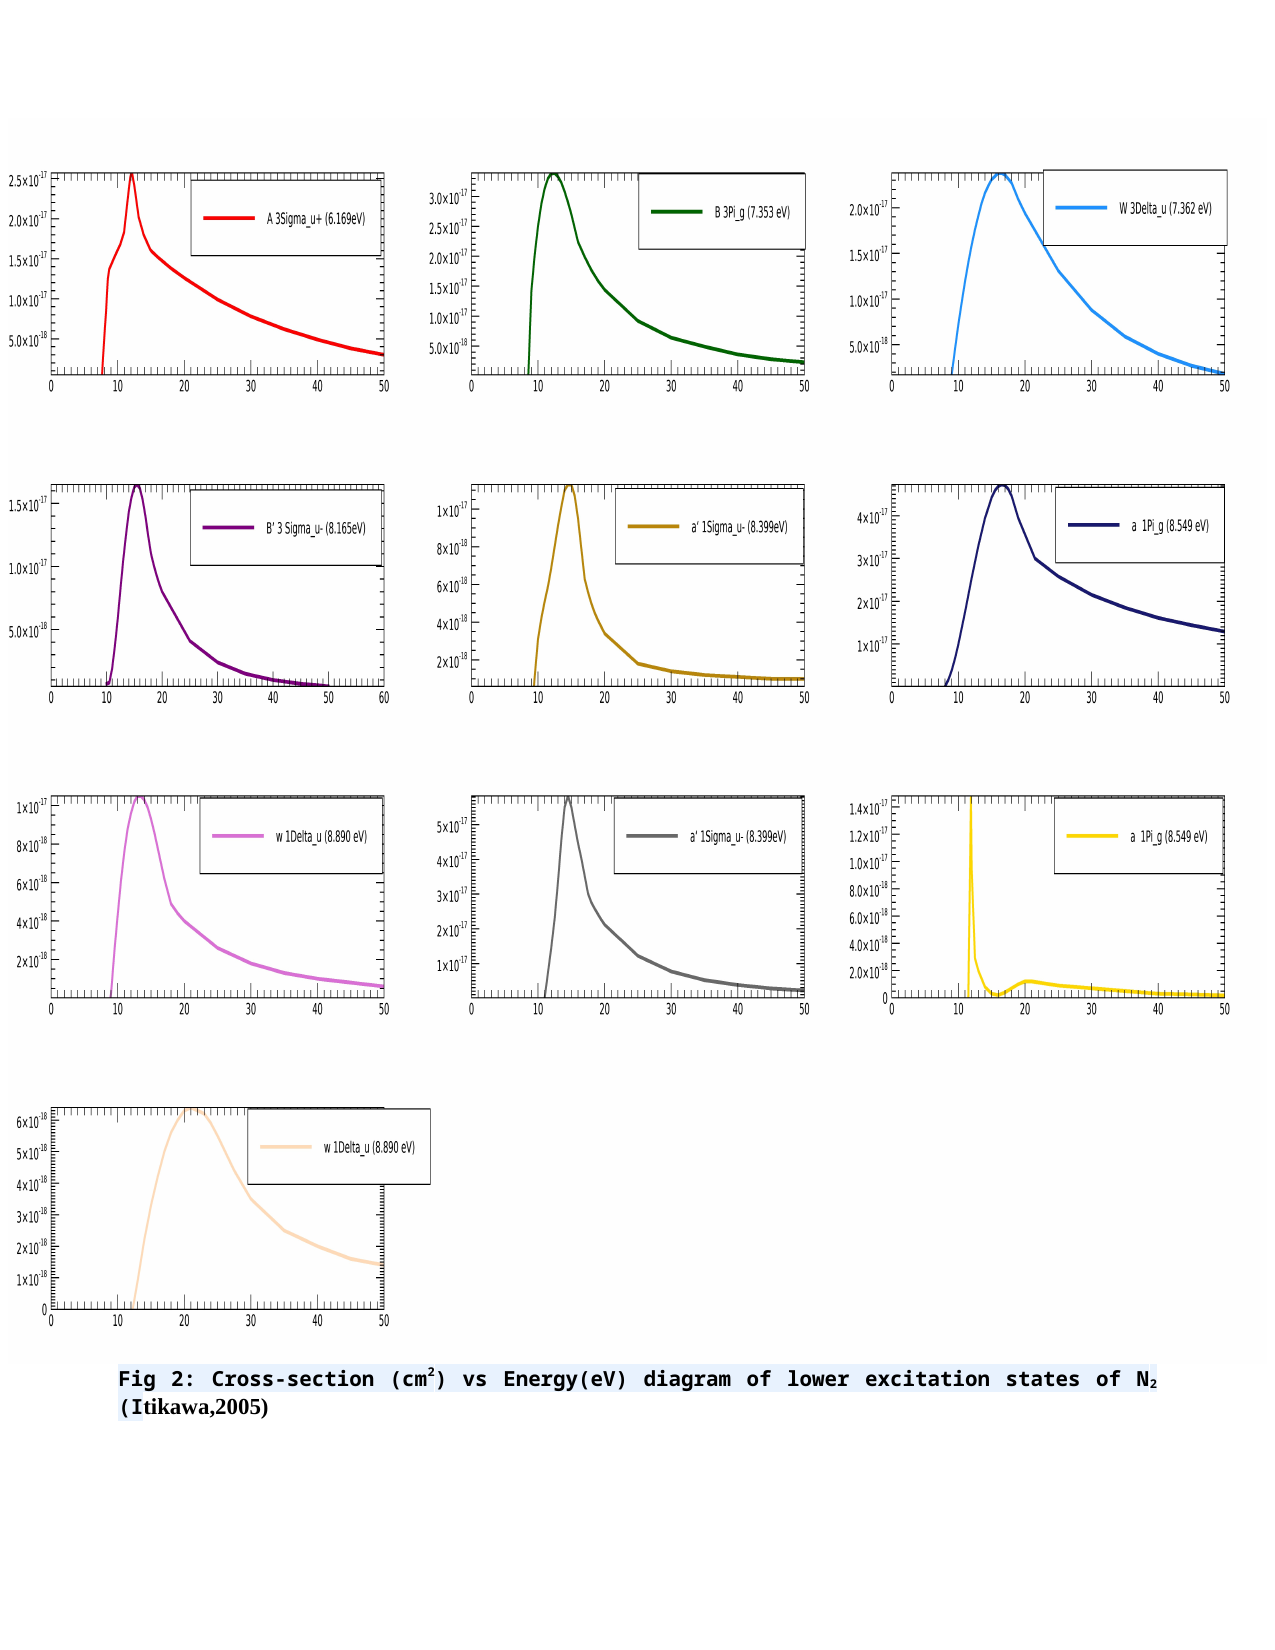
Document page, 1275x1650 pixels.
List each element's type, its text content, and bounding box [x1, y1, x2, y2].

picture [7, 118, 1268, 1364]
text Fig 2: Cross-section (cm2) vs Energy(eV) diagram of lower excitation states of N2 (Itikawa,2005) [118, 1364, 1157, 1421]
